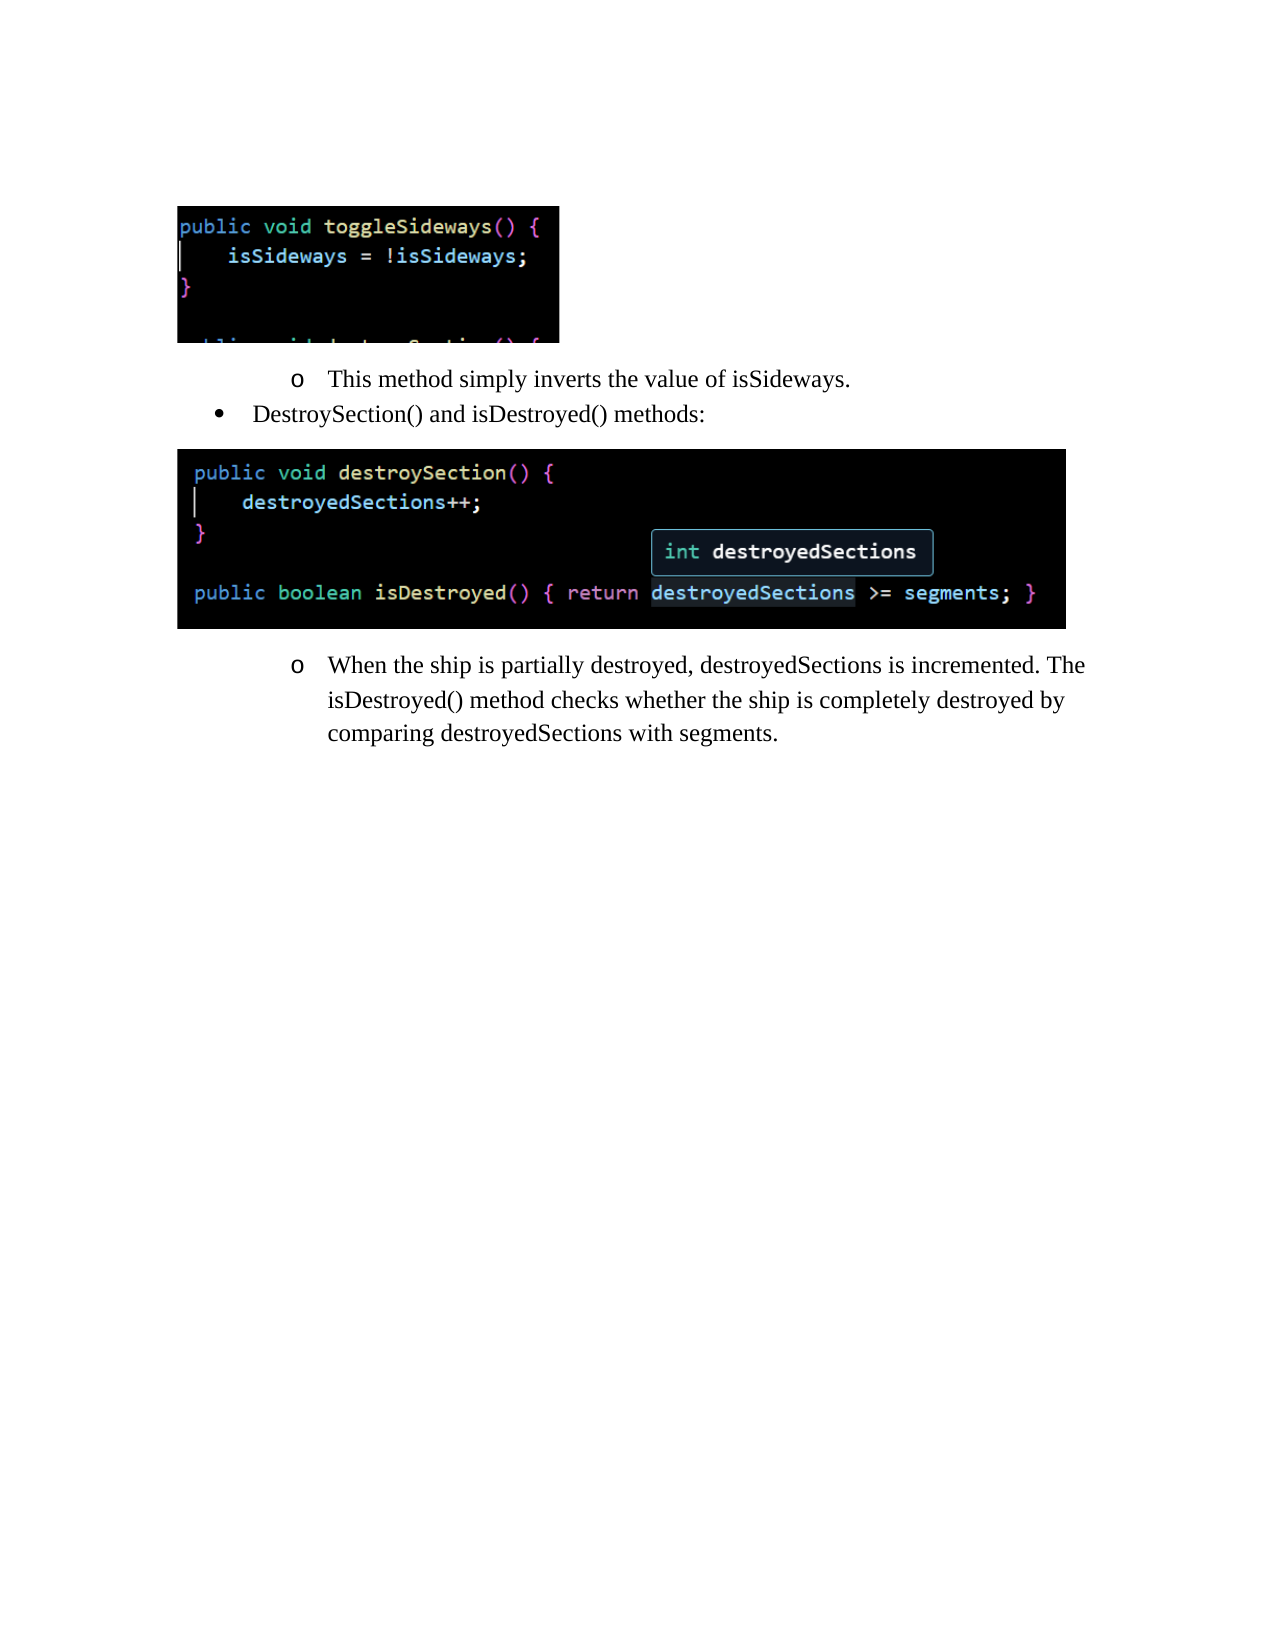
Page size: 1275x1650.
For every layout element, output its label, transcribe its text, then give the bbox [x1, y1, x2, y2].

list This method simply inverts the value of isSideways. [290, 364, 1098, 395]
list DestroySection() and isDestroyed() methods: [215, 399, 1098, 428]
list When the ship is partially destroyed, destroyedSections is incremented. The isDestroyed() method checks whether the ship is completely destroyed by comparing destroyedSections with segments. [290, 650, 1098, 747]
